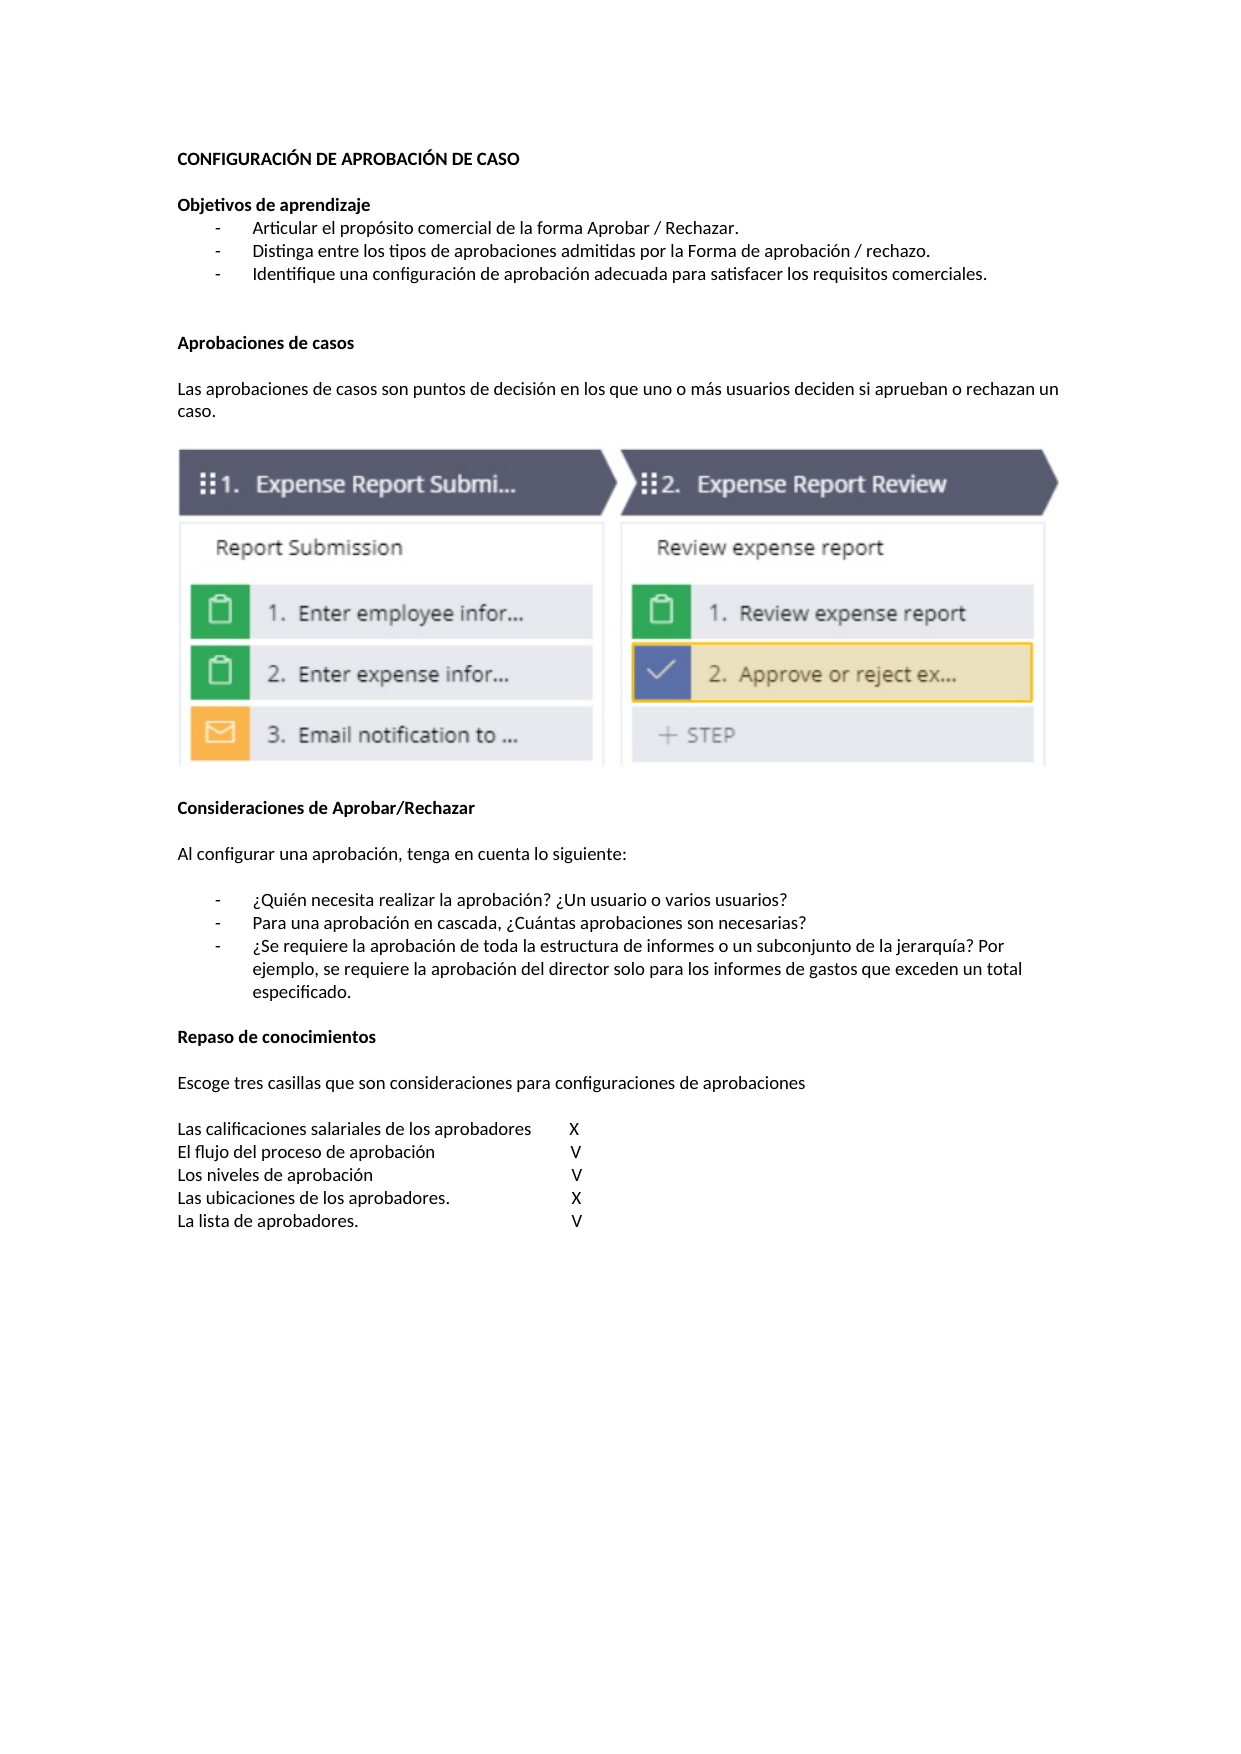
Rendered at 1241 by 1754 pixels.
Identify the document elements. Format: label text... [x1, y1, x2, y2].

text Objetivos de aprendizaje [177, 193, 1063, 216]
text Las aprobaciones de casos son puntos de decisión en los que uno o más usuarios deciden si aprueban o rechazan un caso. [177, 377, 1063, 423]
list Identifique una configuración de aprobación adecuada para satisfacer los requisitos comerciales. [215, 262, 1063, 285]
text Las calificaciones salariales de los aprobadores X [177, 1117, 1063, 1140]
text Repaso de conocimientos [177, 1026, 1063, 1049]
text El flujo del proceso de aprobación V [177, 1140, 1063, 1163]
list Para una aprobación en cascada, ¿Cuántas aprobaciones son necesarias? [215, 911, 1063, 934]
text Al configurar una aprobación, tenga en cuenta lo siguiente: [177, 842, 1063, 865]
text Consideraciones de Aprobar/Rechazar [177, 797, 1063, 819]
picture [177, 445, 1063, 774]
text Escoge tres casillas que son consideraciones para configuraciones de aprobaciones [177, 1072, 1063, 1094]
list Distinga entre los tipos de aprobaciones admitidas por la Forma de aprobación / rechazo. [215, 239, 1063, 262]
list ¿Quién necesita realizar la aprobación? ¿Un usuario o varios usuarios? [215, 888, 1063, 911]
list ¿Se requiere la aprobación de toda la estructura de informes o un subconjunto de la jerarquía? Por ejemplo, se requiere la aprobación del director solo para los informes de gastos que exceden un total especificado. [215, 934, 1063, 1003]
text La lista de aprobadores. V [177, 1209, 1063, 1232]
text Las ubicaciones de los aprobadores. X [177, 1186, 1063, 1209]
list Articular el propósito comercial de la forma Aprobar / Rechazar. [215, 216, 1063, 239]
text Aprobaciones de casos [177, 331, 1063, 354]
text CONFIGURACIÓN DE APROBACIÓN DE CASO [177, 148, 1063, 171]
text Los niveles de aprobación V [177, 1163, 1063, 1186]
